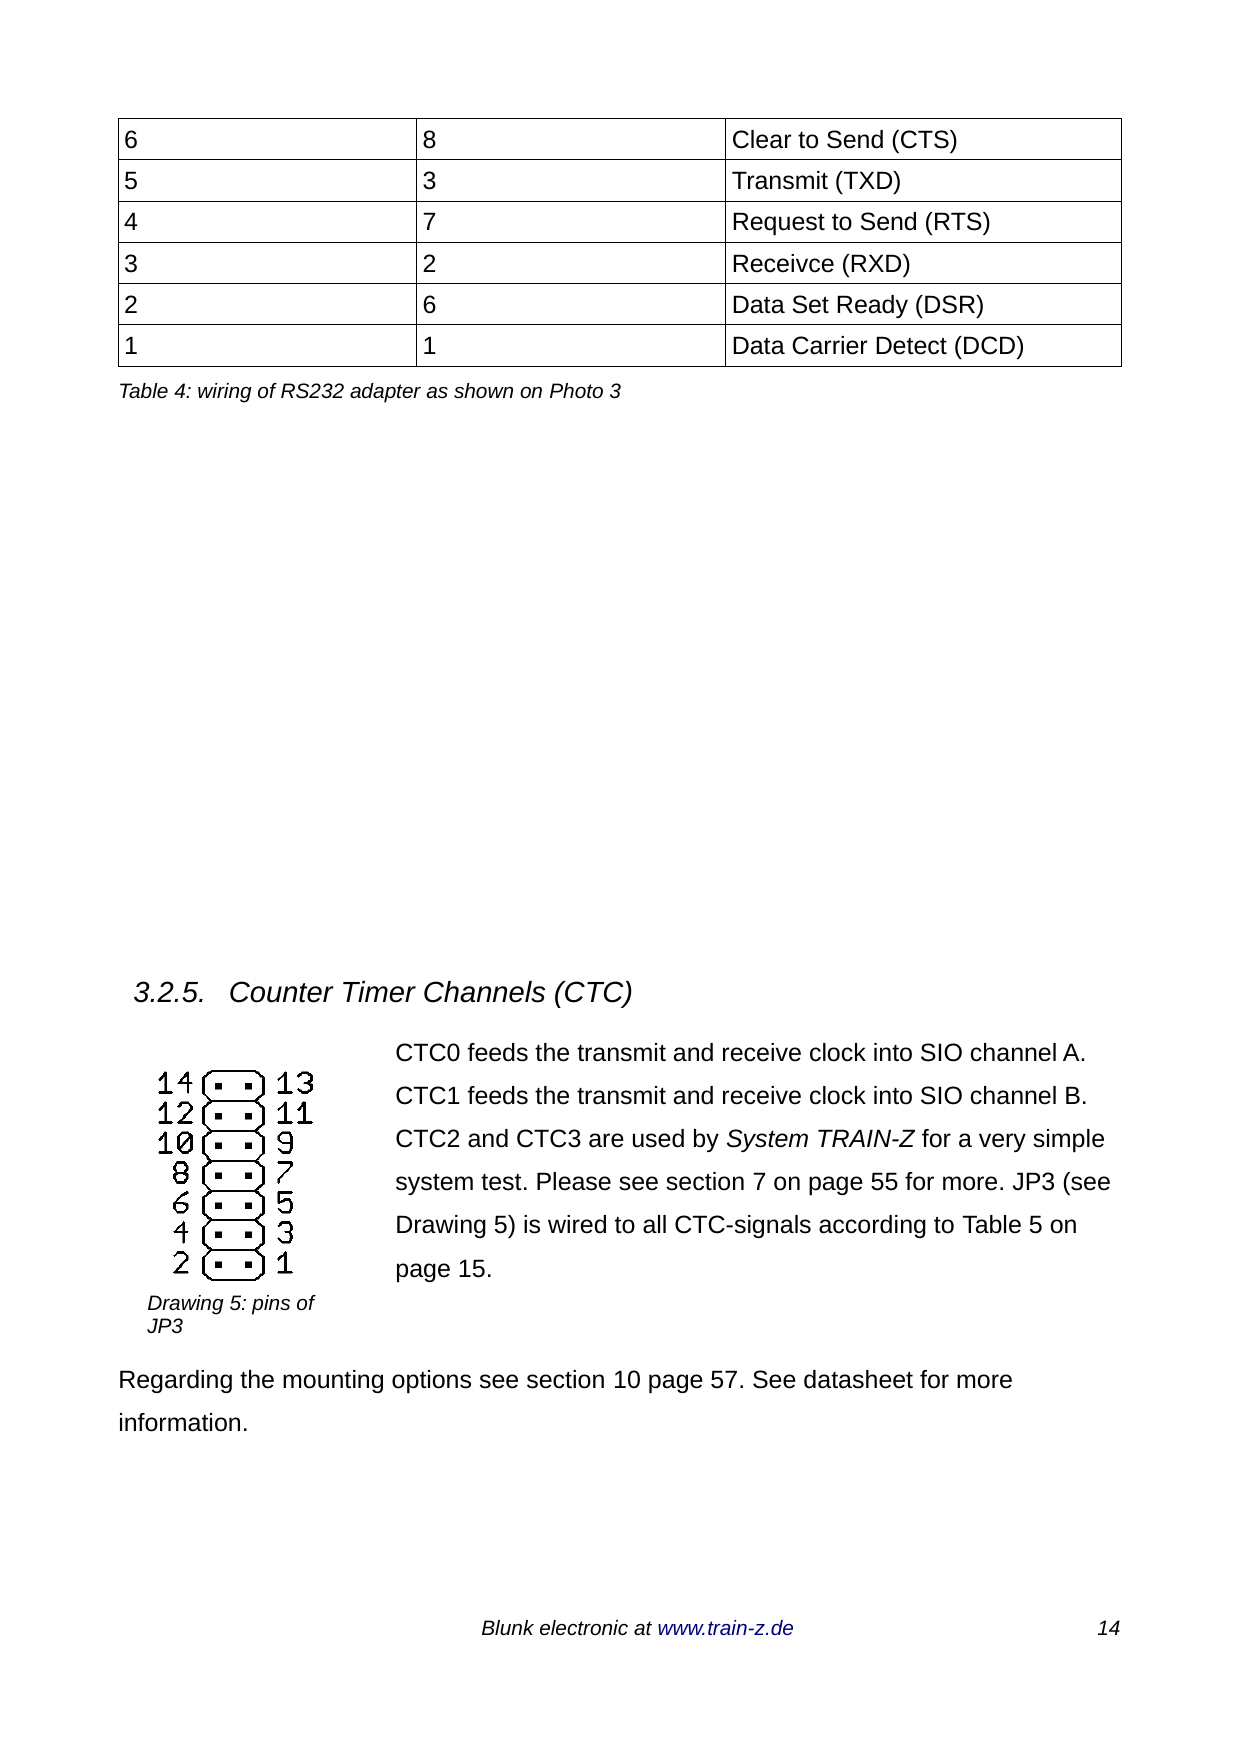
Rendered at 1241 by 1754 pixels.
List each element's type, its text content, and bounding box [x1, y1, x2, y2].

table_cell Request to Send (RTS) [726, 202, 1121, 242]
table_cell 2 [417, 243, 725, 283]
table_cell 6 [119, 119, 416, 159]
table_cell 6 [417, 284, 725, 324]
table_cell 4 [119, 202, 416, 242]
picture [147, 1060, 325, 1291]
table_cell 7 [417, 202, 725, 242]
text Table 4: wiring of RS232 adapter as shown on Photo 3 [118, 379, 1122, 403]
text CTC0 feeds the transmit and receive clock into SIO channel A. CTC1 feeds the transmit and receive clock into SIO channel B. CTC2 and CTC3 are used by System TRAIN-Z for a very simple system test. Please see section 7 on page 58 for more. JP3 (see Drawing 5) is wired to all CTC-signals according to Table 5 on page 15. [118, 1038, 1122, 1282]
table_cell 5 [119, 160, 416, 201]
subtitle Counter Timer Channels (CTC) [133, 975, 1122, 1009]
text Drawing 5: pins of JP3 [147, 1291, 324, 1338]
table_cell Receivce (RXD) [726, 243, 1121, 283]
text Regarding the mounting options see section 10 page 60. See datasheet for more information. [118, 1365, 1122, 1437]
table_cell Clear to Send (CTS) [726, 119, 1121, 159]
table_cell Data Carrier Detect (DCD) [726, 325, 1121, 366]
table_cell 1 [417, 325, 725, 366]
table_cell Transmit (TXD) [726, 160, 1121, 201]
table_cell 3 [119, 243, 416, 283]
table_cell 8 [417, 119, 725, 159]
table_cell Data Set Ready (DSR) [726, 284, 1121, 324]
table_cell 3 [417, 160, 725, 201]
table_cell 1 [119, 325, 416, 366]
table_cell 2 [119, 284, 416, 324]
